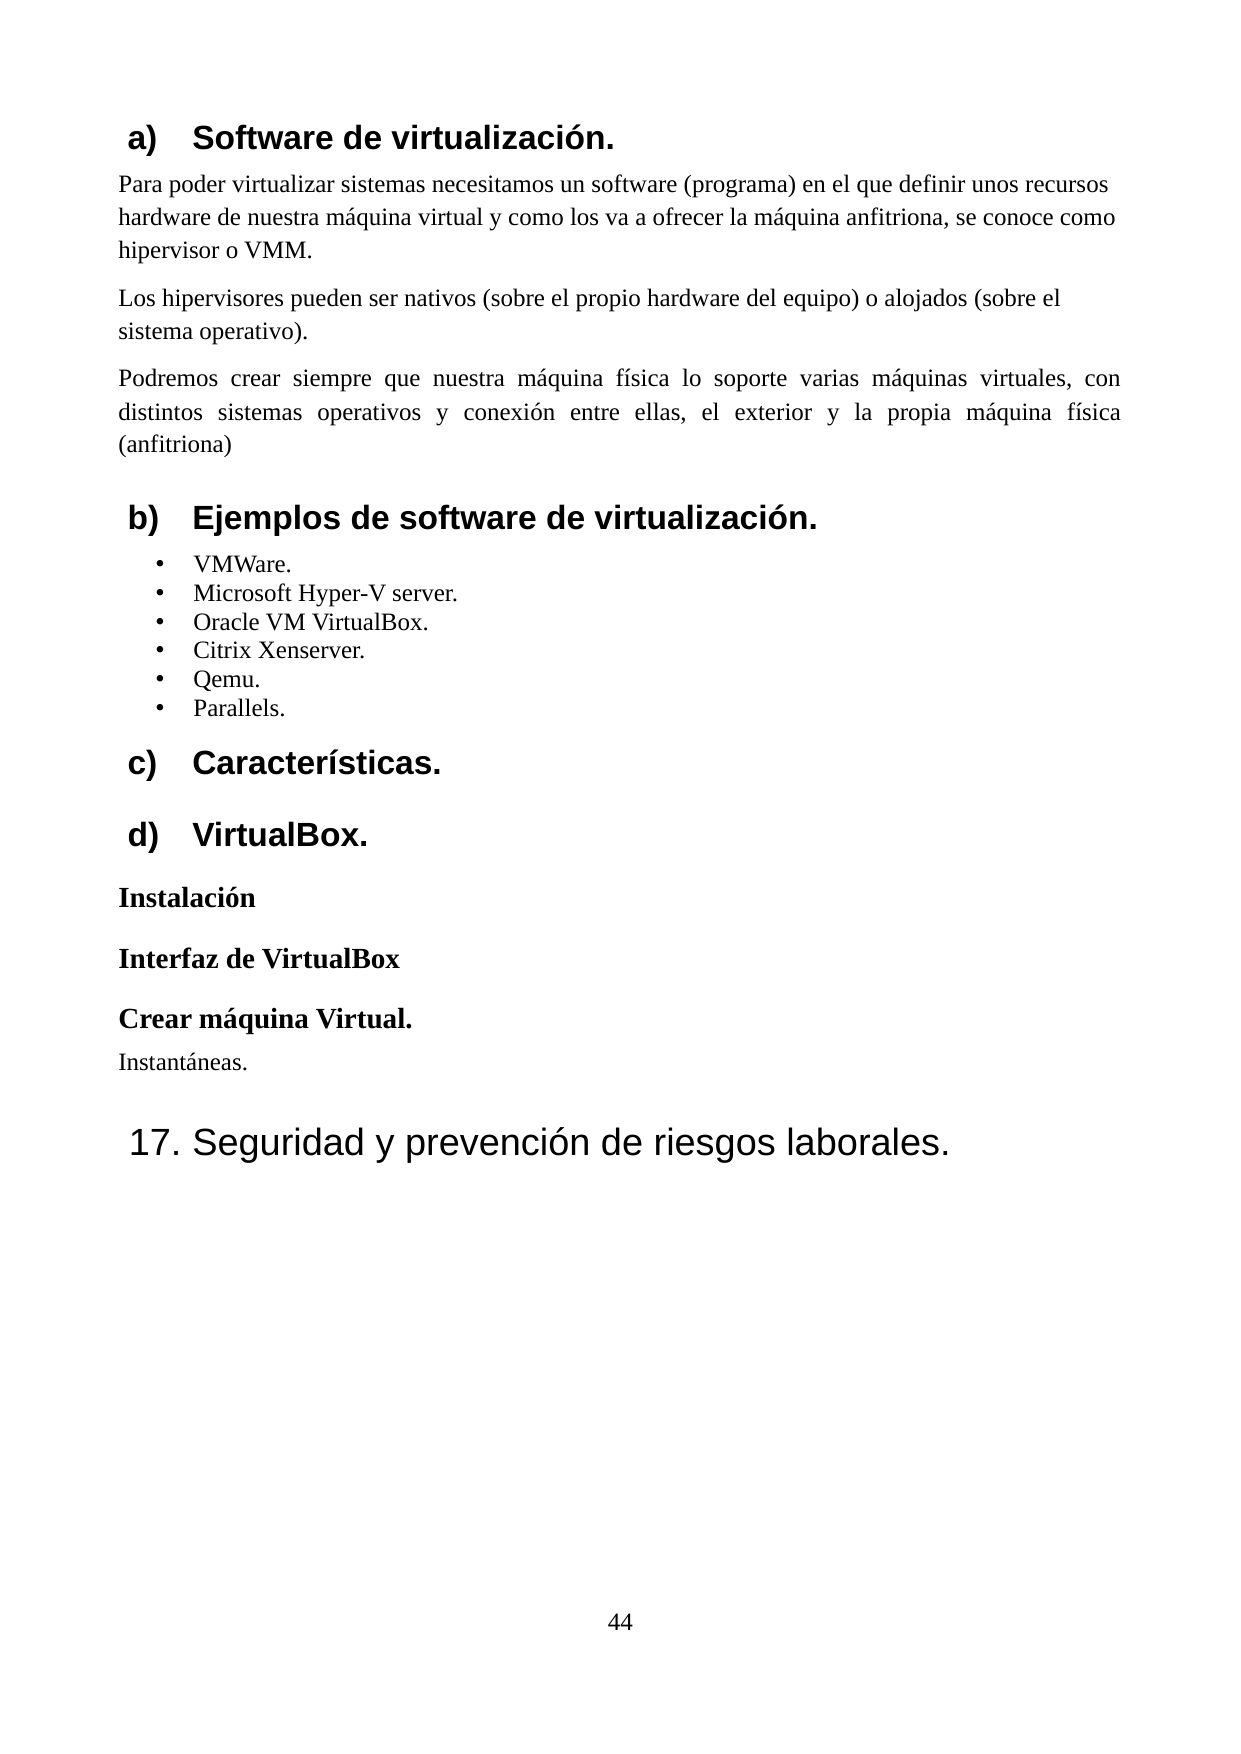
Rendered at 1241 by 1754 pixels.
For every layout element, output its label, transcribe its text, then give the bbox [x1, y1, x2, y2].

list VMWare. [156, 549, 1122, 578]
list Oracle VM VirtualBox. [156, 607, 1122, 635]
subtitle Software de virtualización. [118, 118, 1122, 157]
subtitle Crear máquina Virtual. [118, 1001, 1122, 1035]
text Podremos crear siempre que nuestra máquina física lo soporte varias máquinas virtuales, con distintos sistemas operativos y conexión entre ellas, el exterior y la propia máquina física (anfitriona) [118, 363, 1122, 458]
text Instantáneas. [118, 1047, 1122, 1076]
list Qemu. [156, 664, 1122, 693]
text Los hipervisores pueden ser nativos (sobre el propio hardware del equipo) o alojados (sobre el sistema operativo). [118, 283, 1122, 345]
subtitle Interfaz de VirtualBox [118, 941, 1122, 974]
list Citrix Xenserver. [156, 635, 1122, 664]
subtitle Seguridad y prevención de riesgos laborales. [118, 1120, 1122, 1164]
list Parallels. [156, 693, 1122, 722]
subtitle VirtualBox. [118, 814, 1122, 853]
list Microsoft Hyper-V server. [156, 578, 1122, 607]
text Para poder virtualizar sistemas necesitamos un software (programa) en el que definir unos recursos hardware de nuestra máquina virtual y como los va a ofrecer la máquina anfitriona, se conoce como hipervisor o VMM. [118, 169, 1122, 264]
subtitle Ejemplos de software de virtualización. [118, 498, 1122, 537]
subtitle Instalación [118, 880, 1122, 914]
subtitle Características. [118, 742, 1122, 781]
